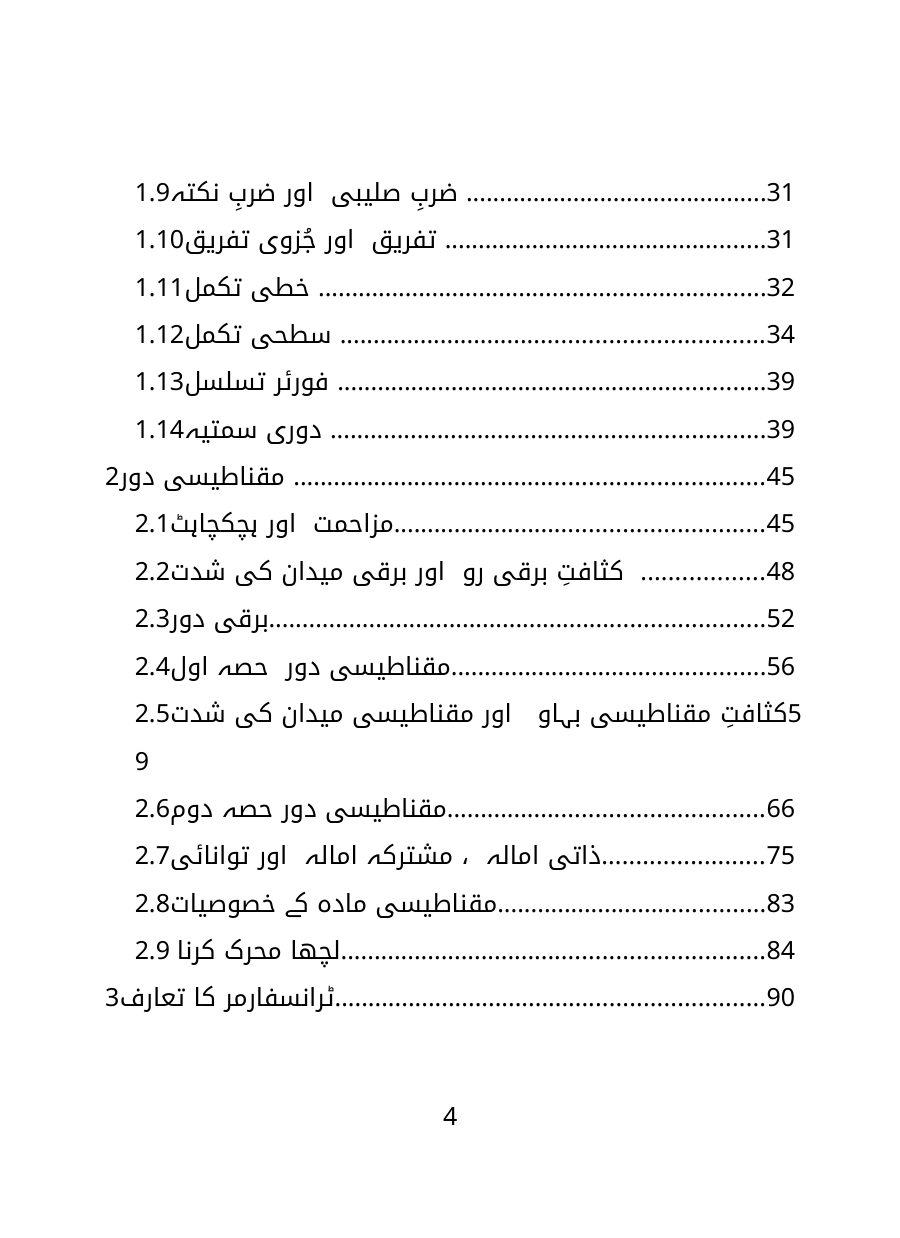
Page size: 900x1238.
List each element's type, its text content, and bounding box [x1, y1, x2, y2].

text 2.4مقناطیسی دور حصہ اول 56 [134, 643, 795, 690]
text 2.3برقی دور 52 [134, 596, 795, 643]
text 1.12سطحی تکمل 34 [134, 311, 795, 359]
text 1.13فورئر تسلسل 39 [134, 359, 795, 406]
text 1.9ضربِ صلیبی اور ضربِ نکتہ 31 [134, 169, 795, 216]
text 2.2کثافتِ برقی رو اور برقی میدان کی شدت 48 [134, 548, 795, 596]
text 2.8مقناطیسی مادہ کے خصوصیات 83 [134, 880, 795, 927]
text 2مقناطیسی دور 45 [105, 453, 795, 501]
text 2.1مزاحمت اور ہچکچاہٹ 45 [134, 501, 795, 548]
text 1.10تفریق اور جُزوی تفریق 31 [134, 216, 795, 264]
text 1.11خطی تکمل 32 [134, 264, 795, 311]
text 2.5کثافتِ مقناطیسی بہاو اور مقناطیسی میدان کی شدت 59 [134, 690, 795, 785]
text 2.9 لچھا محرک کرنا 84 [134, 927, 795, 975]
text 2.7ذاتی امالہ ، مشترکہ امالہ اور توانائی 75 [134, 833, 795, 880]
text 2.6مقناطیسی دور حصہ دوم 66 [134, 785, 795, 833]
text 1.14دوری سمتیہ 39 [134, 406, 795, 453]
text 3ٹرانسفارمر کا تعارف 90 [105, 975, 795, 1022]
